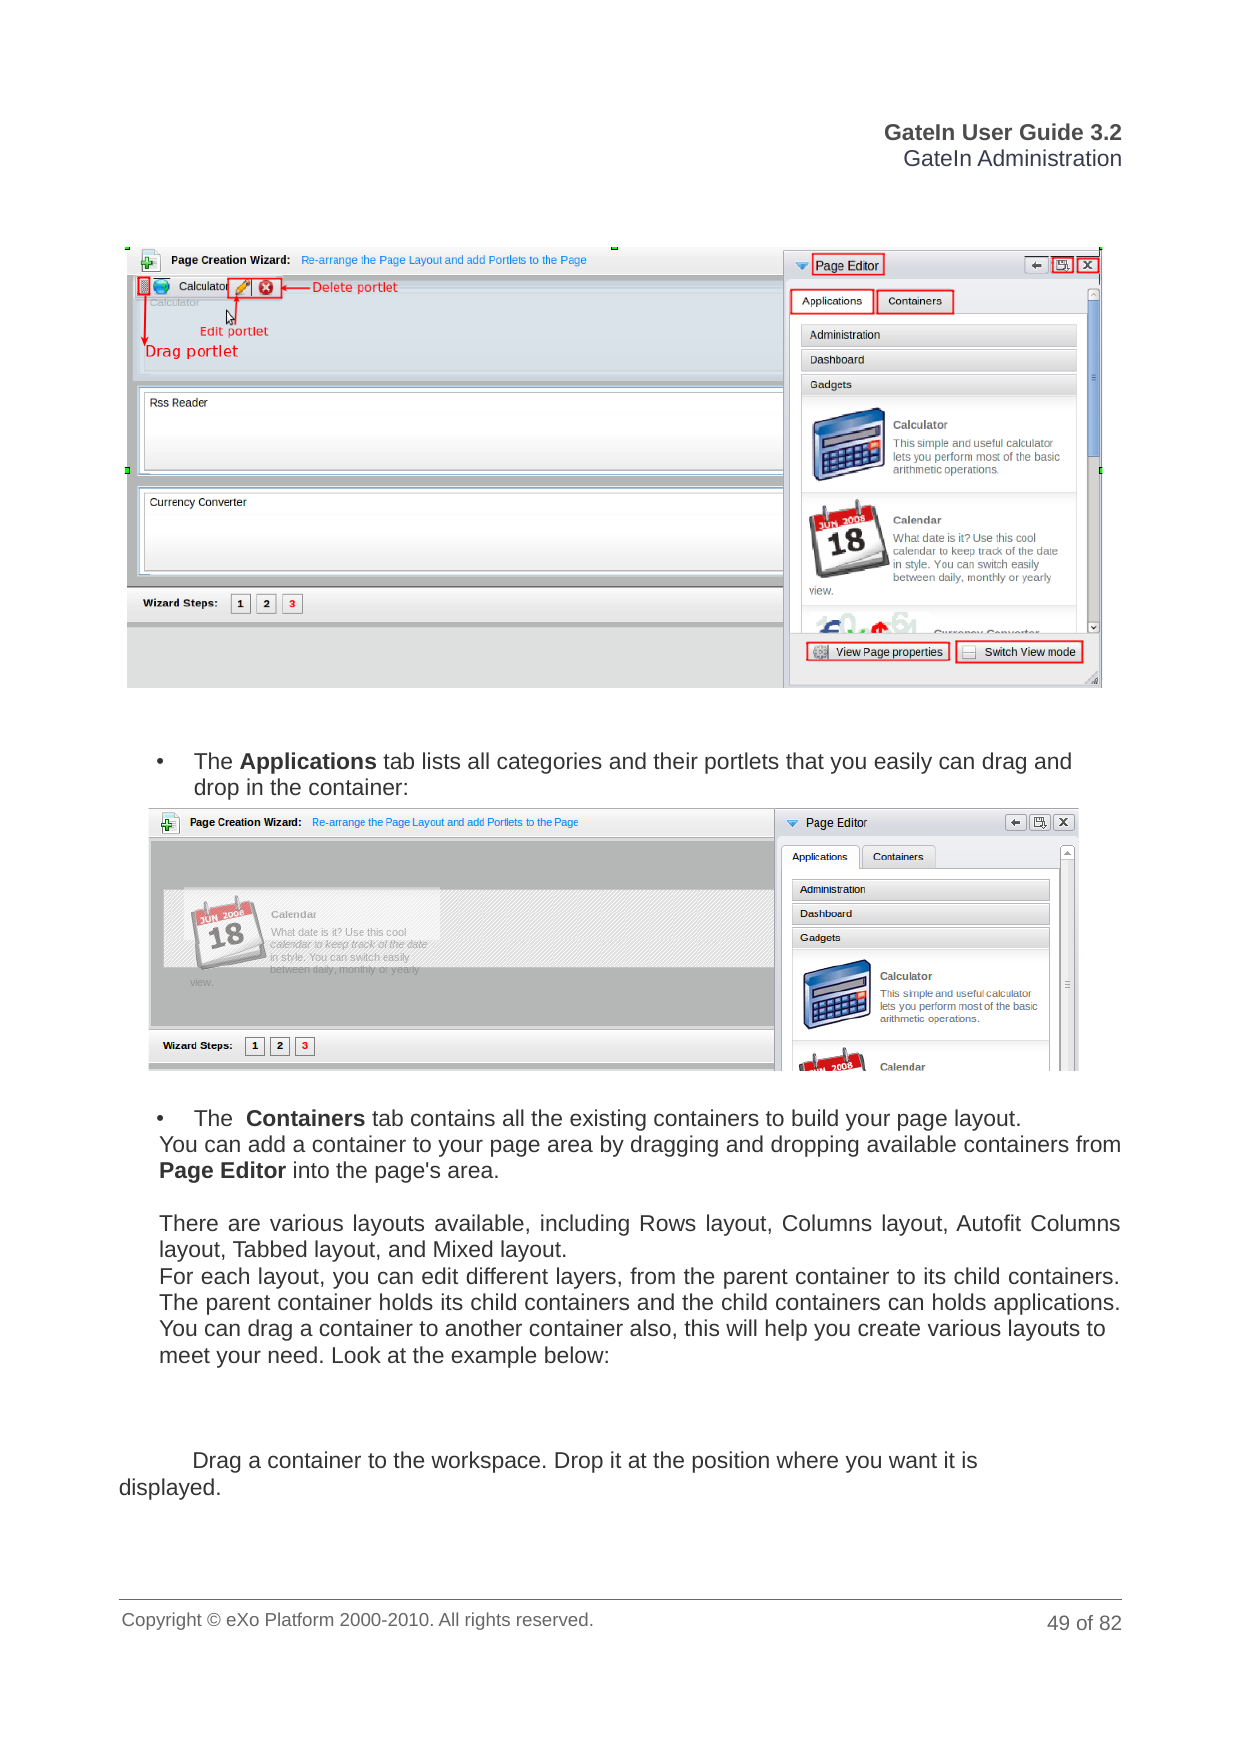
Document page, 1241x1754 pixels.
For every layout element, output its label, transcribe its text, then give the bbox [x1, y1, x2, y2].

text Drag a container to the workspace. Drop it at the position where you want it is displayed. [0, 1447, 1122, 1500]
list meet your need. Look at the example below: [121, 1342, 1122, 1368]
picture [124, 247, 1103, 688]
list There are various layouts available, including Rows layout, Columns layout, Autofit Columns layout, Tabbed layout, and Mixed layout. [121, 1210, 1122, 1263]
picture [148, 808, 1079, 1071]
list The Containers tab contains all the existing containers to build your page layout. [156, 1104, 1122, 1131]
list The Applications tab lists all categories and their portlets that you easily can drag and drop in the container: [156, 748, 1122, 801]
list You can add a container to your page area by dragging and dropping available containers from Page Editor into the page's area. [121, 1131, 1122, 1183]
list For each layout, you can edit different layers, from the parent container to its child containers. The parent container holds its child containers and the child containers can holds applications. You can drag a container to another container also, this will help you create various layouts to [121, 1263, 1122, 1342]
